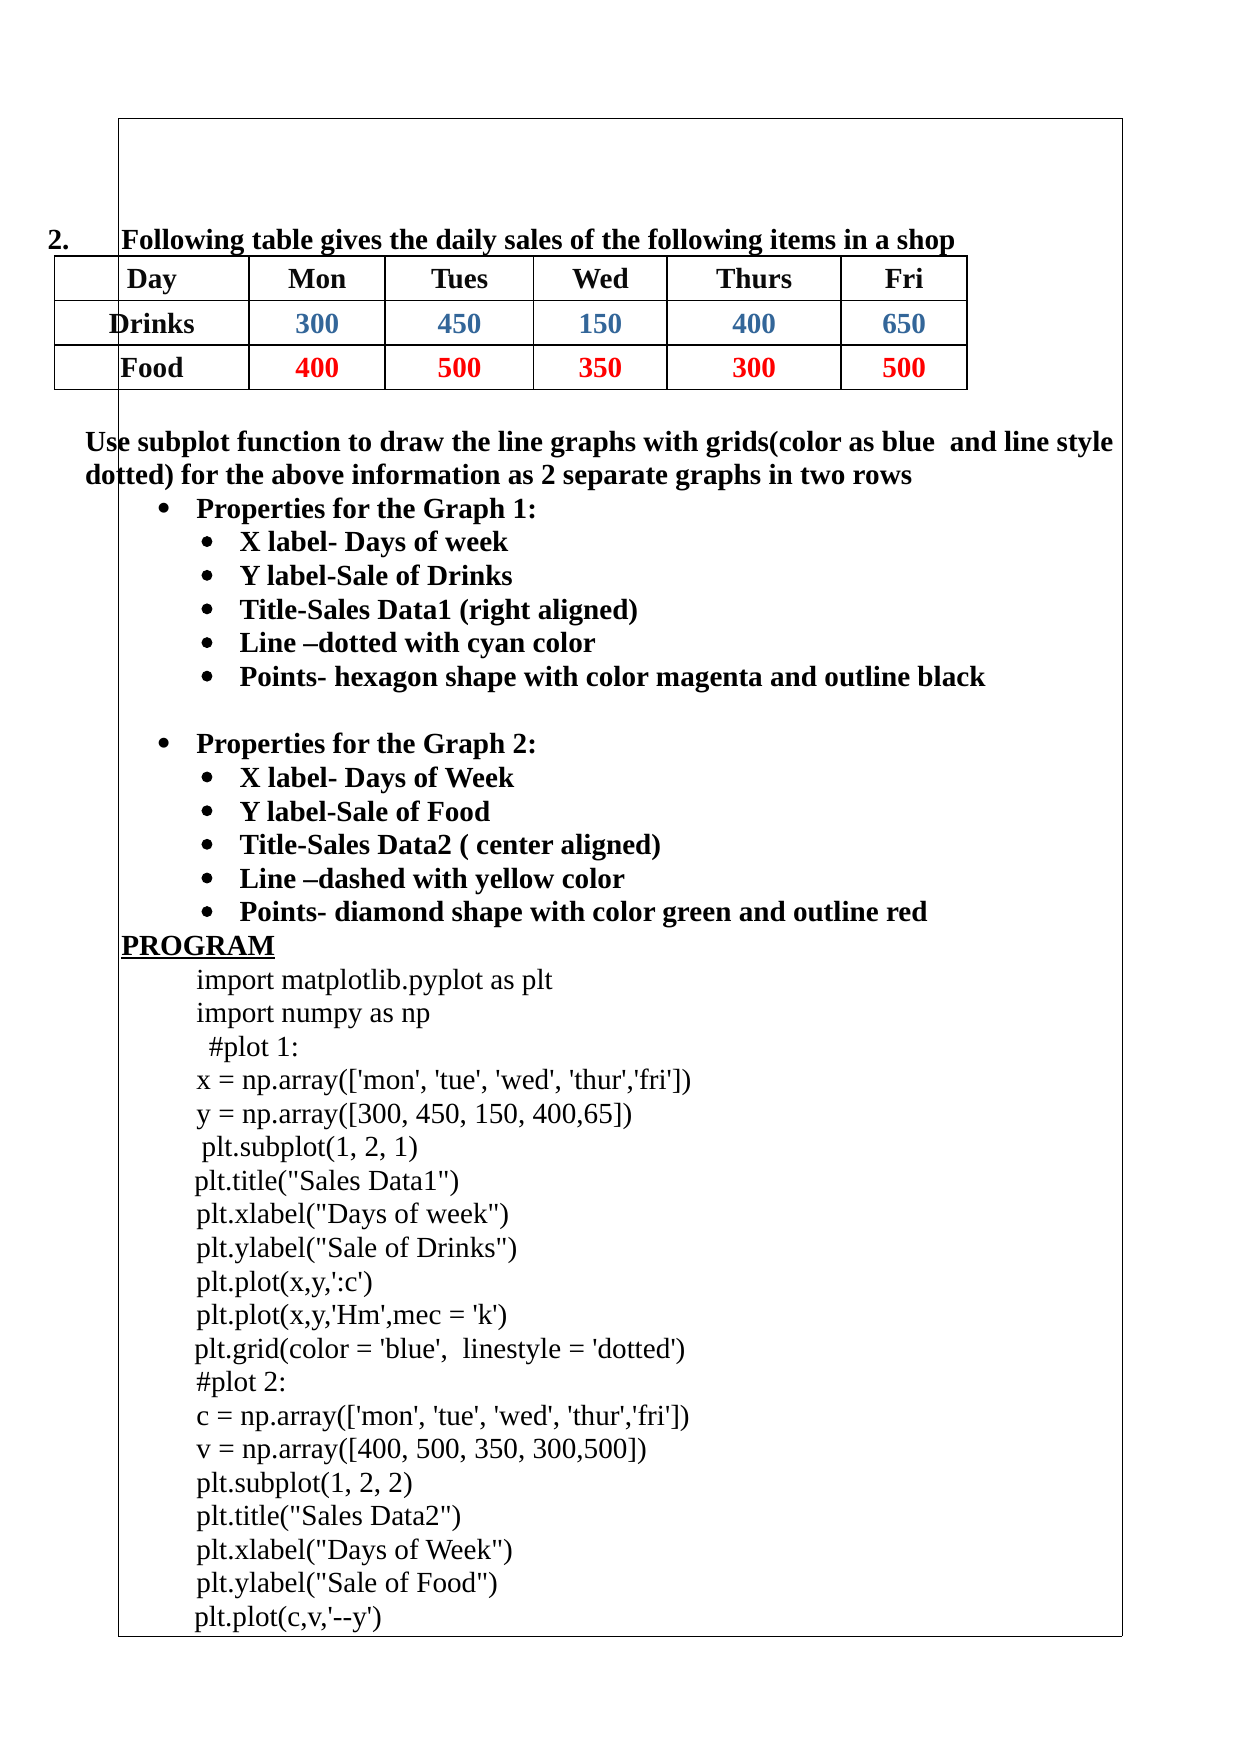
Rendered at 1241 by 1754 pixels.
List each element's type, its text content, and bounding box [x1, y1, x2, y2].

list y = np.array([300, 450, 150, 400,65]) [196, 1096, 1119, 1129]
table_cell 350 [534, 346, 666, 389]
table_cell 650 [842, 301, 966, 344]
list #plot 2: [196, 1364, 1119, 1398]
table_cell Drinks [55, 301, 118, 344]
list #plot 1: [121, 1029, 1119, 1062]
list v = np.array([400, 500, 350, 300,500]) [196, 1431, 1119, 1465]
table_header Tues [386, 257, 533, 300]
table_header Thurs [668, 257, 840, 300]
list import numpy as np [196, 995, 1119, 1029]
list plt.xlabel("Days of Week") [196, 1532, 1119, 1566]
list Properties for the Graph 1: [159, 491, 1119, 524]
table_header Wed [534, 257, 666, 300]
table_cell 450 [386, 301, 533, 344]
list c = np.array(['mon', 'tue', 'wed', 'thur','fri']) [196, 1398, 1119, 1431]
table_header Day [119, 257, 248, 300]
table_cell 400 [668, 301, 840, 344]
list plt.plot(x,y,'Hm',mec = 'k') [196, 1297, 1119, 1331]
list plt.ylabel("Sale of Drinks") [196, 1230, 1119, 1264]
list plt.subplot(1, 2, 1) [121, 1129, 1119, 1163]
list plt.title("Sales Data1") [121, 1163, 1119, 1197]
table_header [55, 257, 118, 300]
list Properties for the Graph 2: [159, 726, 1119, 760]
table_cell 150 [534, 301, 666, 344]
list plt.subplot(1, 2, 2) [196, 1465, 1119, 1498]
list Title-Sales Data1 (right aligned) [202, 592, 1119, 626]
list import matplotlib.pyplot as plt [196, 962, 1119, 995]
list Use subplot function to draw the line graphs with grids(color as blue and line style dotted) for the above information as 2 separate graphs in two rows [119, 424, 1119, 491]
table_header Fri [842, 257, 966, 300]
table_cell 300 [668, 346, 840, 389]
table_cell 500 [842, 346, 966, 389]
list plt.ylabel("Sale of Food") [196, 1566, 1119, 1599]
list Title-Sales Data2 ( center aligned) [202, 827, 1119, 861]
list Y label-Sale of Food [202, 794, 1119, 827]
table_cell 400 [250, 346, 384, 389]
list X label- Days of week [202, 524, 1119, 558]
table_header Mon [250, 257, 384, 300]
table_cell 500 [386, 346, 533, 389]
table_cell [55, 346, 118, 389]
list plt.grid(color = 'blue', linestyle = 'dotted') [121, 1331, 1119, 1364]
list Line –dotted with cyan color [202, 626, 1119, 659]
list Following table gives the daily sales of the following items in a shop [47, 222, 118, 255]
list X label- Days of Week [202, 760, 1119, 794]
list plt.plot(x,y,':c') [196, 1264, 1119, 1297]
list Y label-Sale of Drinks [202, 558, 1119, 592]
table_cell Food [119, 346, 248, 389]
list Following table gives the daily sales of the following items in a shop [119, 222, 1119, 255]
table_cell Drinks [119, 301, 248, 344]
list plt.title("Sales Data2") [196, 1498, 1119, 1532]
list Line –dashed with yellow color [202, 861, 1119, 894]
list Points- diamond shape with color green and outline red [202, 894, 1119, 928]
list PROGRAM [121, 928, 1119, 962]
list x = np.array(['mon', 'tue', 'wed', 'thur','fri']) [196, 1062, 1119, 1096]
list plt.xlabel("Days of week") [196, 1197, 1119, 1230]
list plt.plot(c,v,'--y') [121, 1599, 1119, 1633]
table_cell 300 [250, 301, 384, 344]
list Points- hexagon shape with color magenta and outline black [202, 659, 1119, 693]
